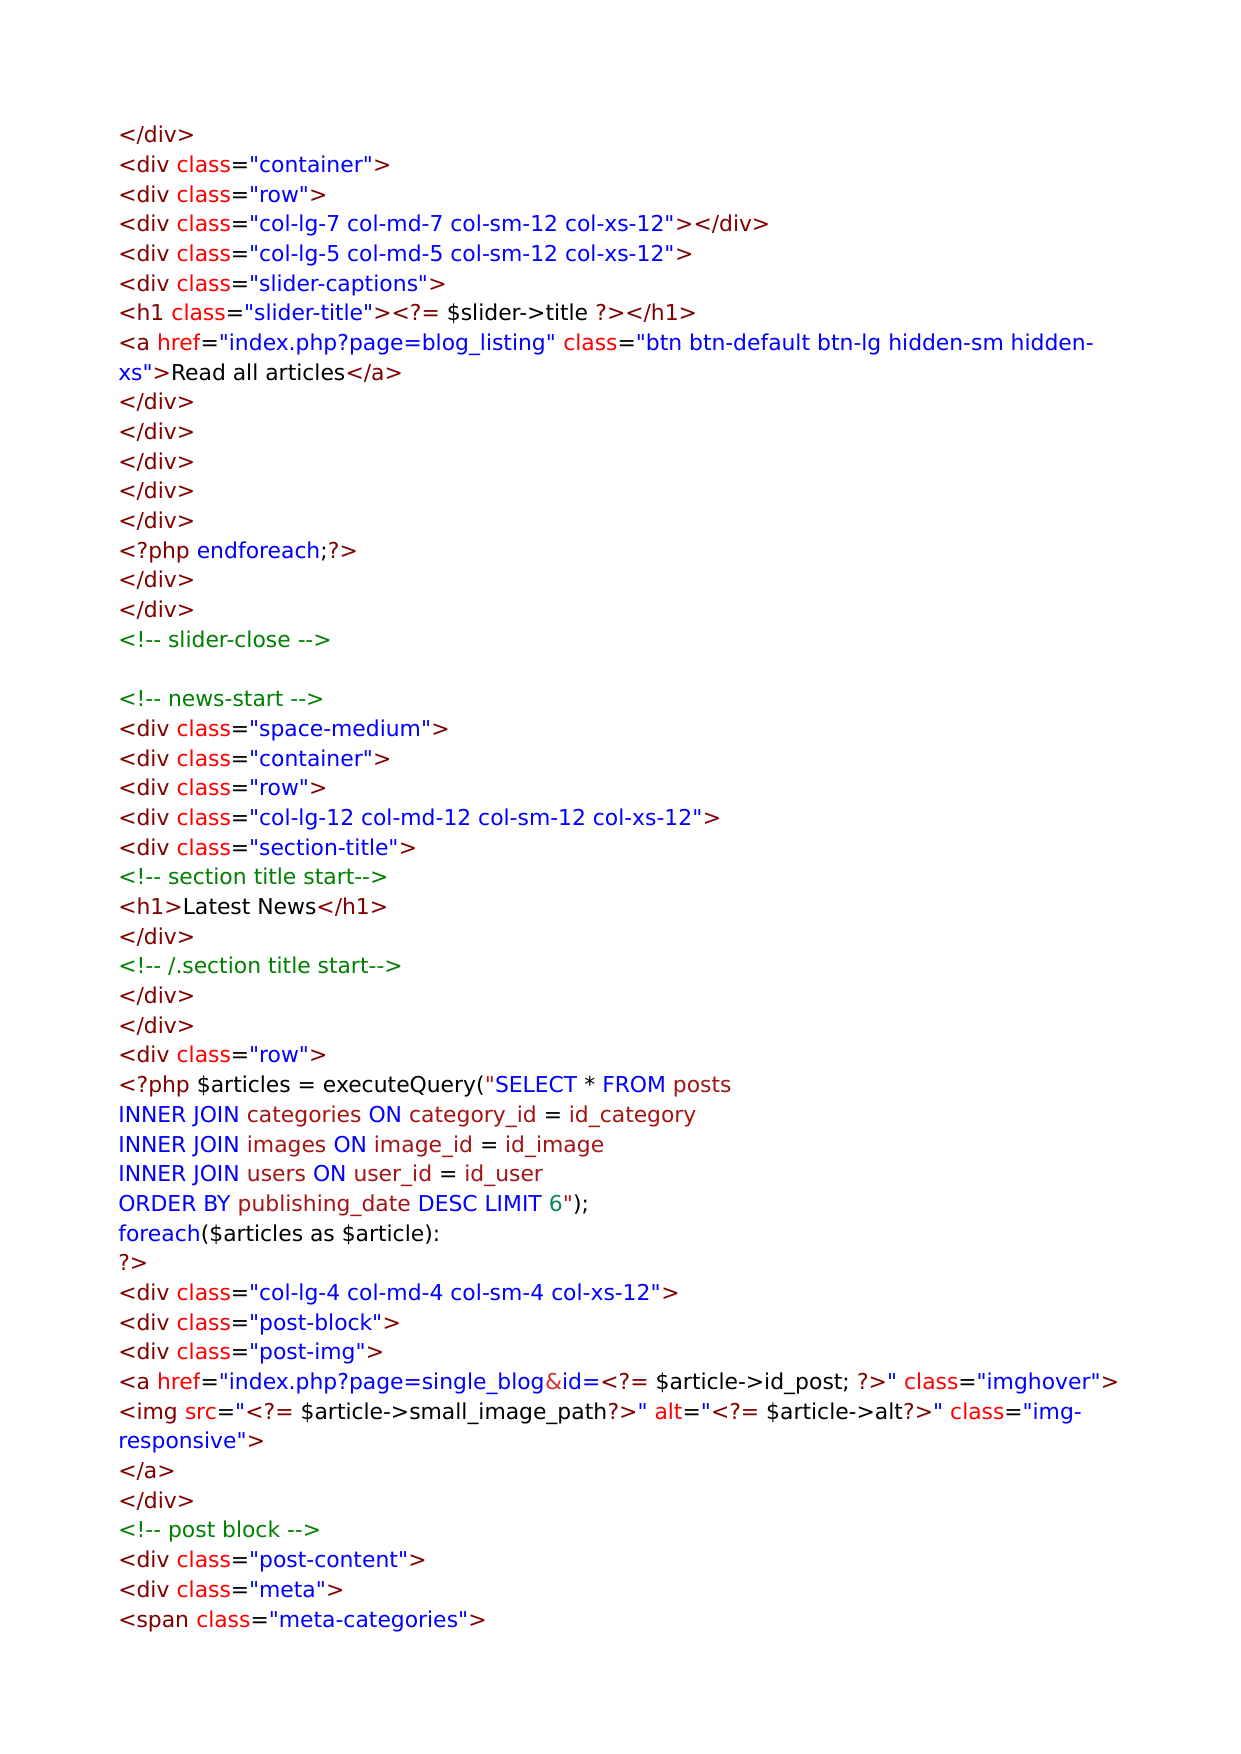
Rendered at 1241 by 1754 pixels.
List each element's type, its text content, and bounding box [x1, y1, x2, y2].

text <img src="<?= $article->small_image_path?>" alt="<?= $article->alt?>" class="img-responsive"> [118, 1395, 1122, 1454]
text <!-- post block --> [118, 1513, 1122, 1543]
text </div> [118, 563, 1122, 593]
text <?php endforeach;?> [118, 534, 1122, 563]
text </a> [118, 1454, 1122, 1484]
text </div> [118, 1484, 1122, 1513]
text <div class="meta"> [118, 1573, 1122, 1602]
text <h1 class="slider-title"><?= $slider->title ?></h1> [118, 296, 1122, 326]
text <div class="post-content"> [118, 1543, 1122, 1573]
text <div class="post-img"> [118, 1335, 1122, 1365]
text </div> [118, 593, 1122, 623]
text </div> [118, 474, 1122, 504]
text INNER JOIN images ON image_id = id_image [118, 1127, 1122, 1157]
text ?> [118, 1246, 1122, 1276]
text </div> [118, 979, 1122, 1009]
text <div class="col-lg-4 col-md-4 col-sm-4 col-xs-12"> [118, 1276, 1122, 1306]
text <div class="slider-captions"> [118, 267, 1122, 296]
text <a href="index.php?page=blog_listing" class="btn btn-default btn-lg hidden-sm hidden-xs">Read all articles</a> [118, 326, 1122, 385]
text <!-- slider-close --> [118, 623, 1122, 652]
text </div> [118, 385, 1122, 415]
text </div> [118, 1009, 1122, 1038]
text <div class="col-lg-5 col-md-5 col-sm-12 col-xs-12"> [118, 237, 1122, 267]
text <!-- section title start--> [118, 860, 1122, 890]
text <div class="post-block"> [118, 1306, 1122, 1335]
text <div class="container"> [118, 148, 1122, 177]
text <div class="col-lg-7 col-md-7 col-sm-12 col-xs-12"></div> [118, 207, 1122, 237]
text INNER JOIN categories ON category_id = id_category [118, 1098, 1122, 1127]
text <a href="index.php?page=single_blog&id=<?= $article->id_post; ?>" class="imghover"> [118, 1365, 1122, 1395]
text </div> [118, 445, 1122, 474]
text </div> [118, 920, 1122, 949]
text <div class="section-title"> [118, 831, 1122, 860]
text <h1>Latest News</h1> [118, 890, 1122, 920]
text <?php $articles = executeQuery("SELECT * FROM posts [118, 1068, 1122, 1098]
text <div class="row"> [118, 177, 1122, 207]
text <div class="row"> [118, 771, 1122, 801]
text ORDER BY publishing_date DESC LIMIT 6"); [118, 1187, 1122, 1217]
text INNER JOIN users ON user_id = id_user [118, 1157, 1122, 1187]
text </div> [118, 118, 1122, 148]
text <div class="col-lg-12 col-md-12 col-sm-12 col-xs-12"> [118, 801, 1122, 831]
text foreach($articles as $article): [118, 1217, 1122, 1246]
text <div class="container"> [118, 742, 1122, 771]
text <span class="meta-categories"> [118, 1602, 1122, 1632]
text <!-- news-start --> [118, 682, 1122, 712]
text </div> [118, 504, 1122, 534]
text <div class="space-medium"> [118, 712, 1122, 742]
text </div> [118, 415, 1122, 445]
text <div class="row"> [118, 1038, 1122, 1068]
text <!-- /.section title start--> [118, 949, 1122, 979]
